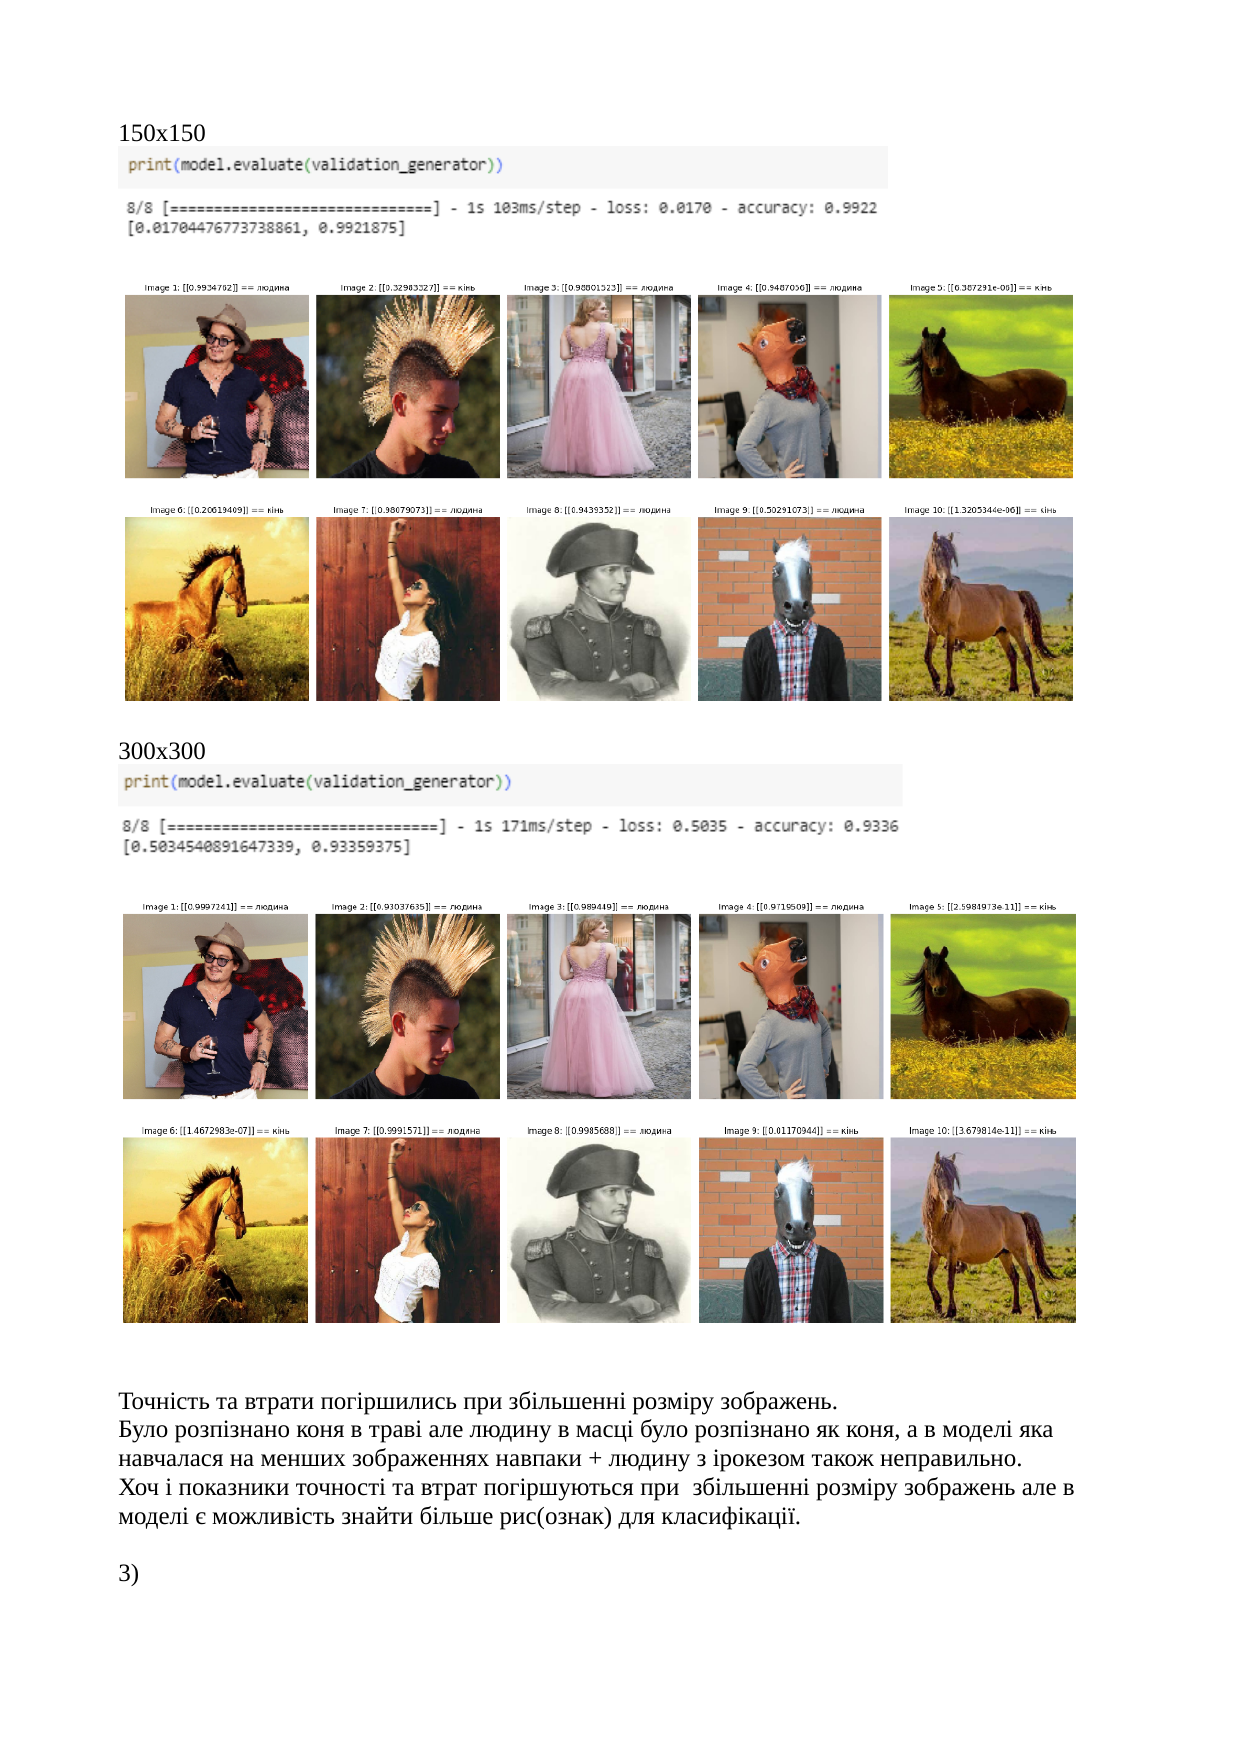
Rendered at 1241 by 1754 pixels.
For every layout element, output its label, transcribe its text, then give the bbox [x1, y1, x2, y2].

picture [118, 764, 903, 868]
text 150x150 [118, 118, 1122, 147]
text Хоч і показники точності та втрат погіршуються при збільшенні розміру зображень але в моделі є можливість знайти більше рис(ознак) для класифікації. [118, 1472, 1122, 1529]
text 300x300 [118, 736, 1122, 764]
text Було розпізнано коня в траві але людину в масці було розпізнано як коня, а в моделі яка навчалася на менших зображеннях навпаки + людину з ірокезом також неправильно. [118, 1414, 1122, 1472]
text 3) [118, 1558, 1122, 1587]
picture [118, 275, 1077, 707]
picture [118, 146, 888, 247]
text Точність та втрати погіршились при збільшенні розміру зображень. [118, 1386, 1122, 1414]
picture [118, 896, 1077, 1329]
